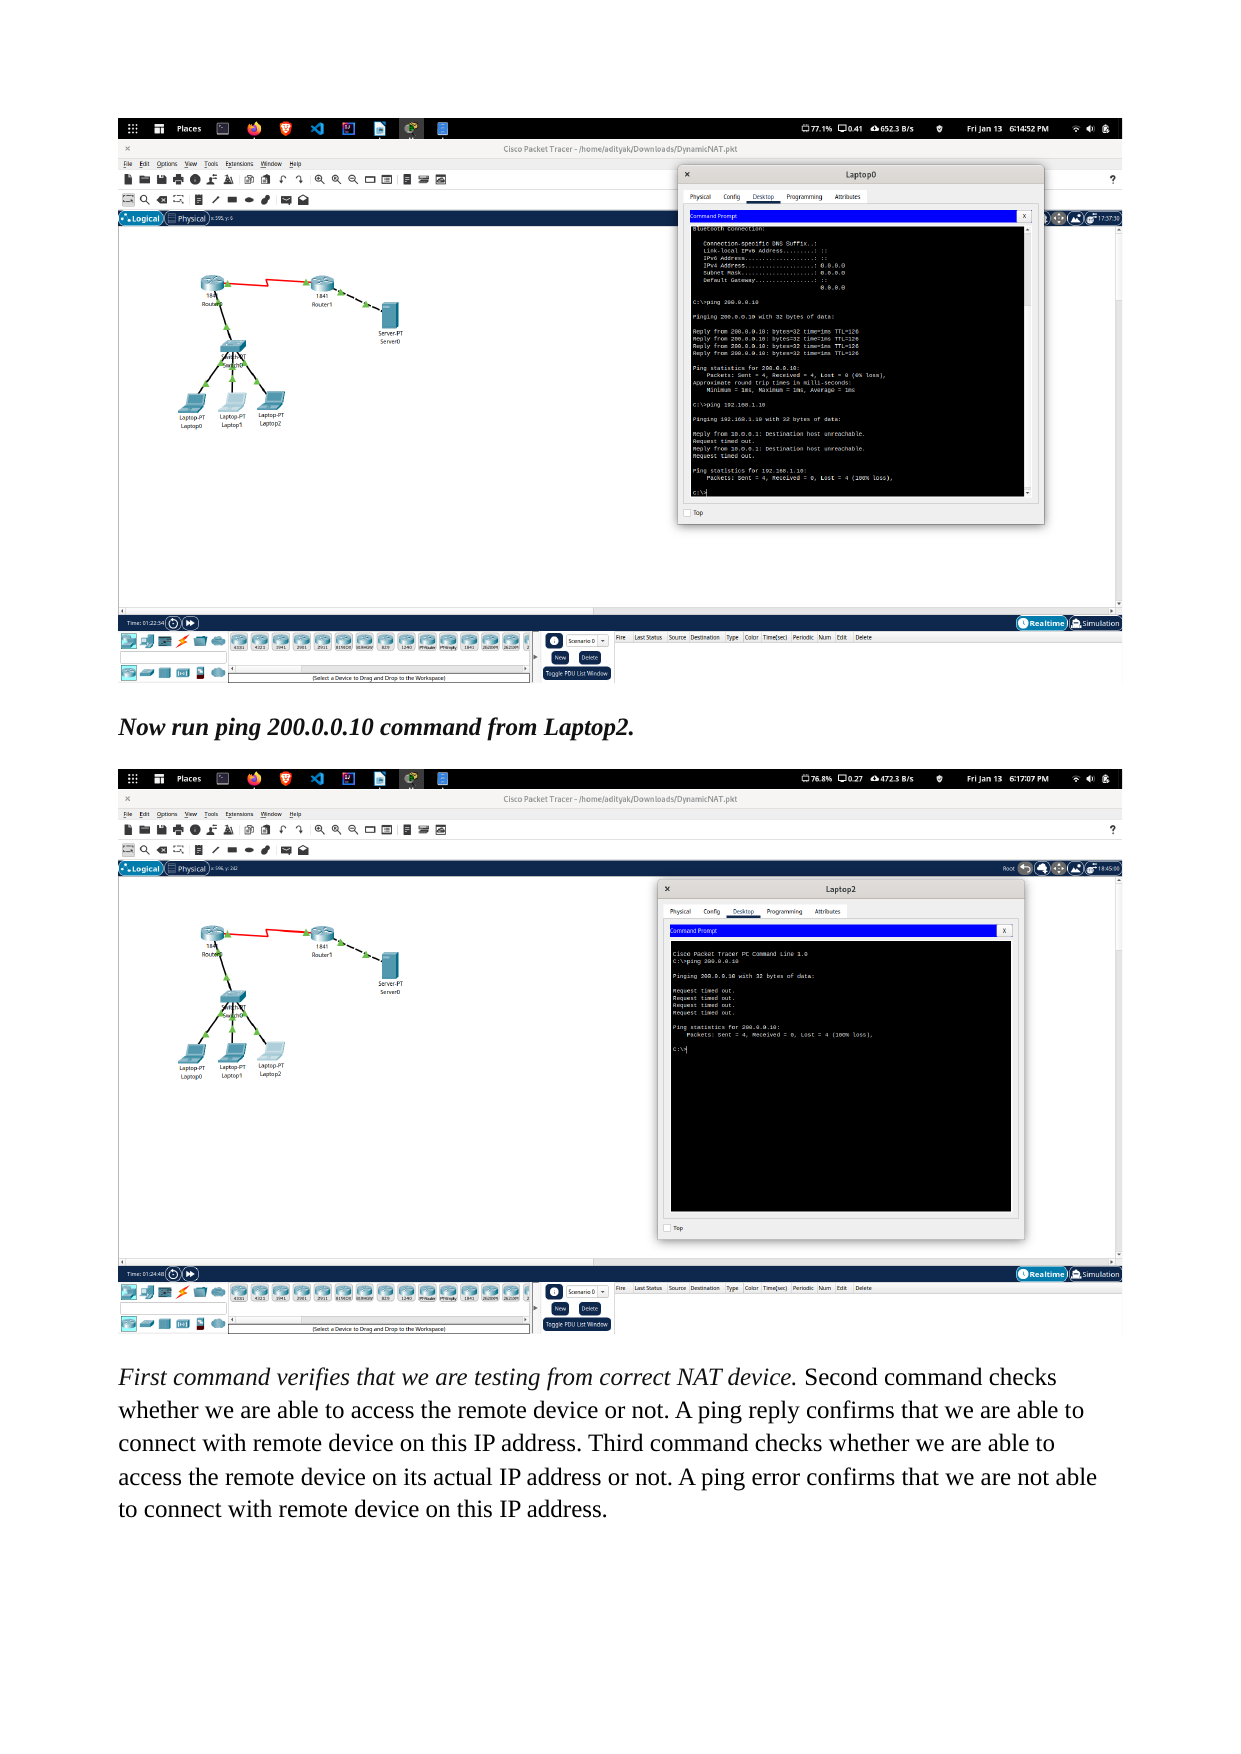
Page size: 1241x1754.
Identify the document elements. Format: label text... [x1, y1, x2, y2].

picture [118, 769, 1123, 1334]
picture [118, 118, 1123, 683]
text Now run ping 200.0.0.10 command from Laptop2. [118, 712, 1122, 740]
text First command verifies that we are testing from correct NAT device. Second command checks whether we are able to access the remote device or not. A ping reply confirms that we are able to connect with remote device on this IP address. Third command checks whether we are able to access the remote device on its actual IP address or not. A ping error confirms that we are not able to connect with remote device on this IP address. [118, 1362, 1122, 1523]
